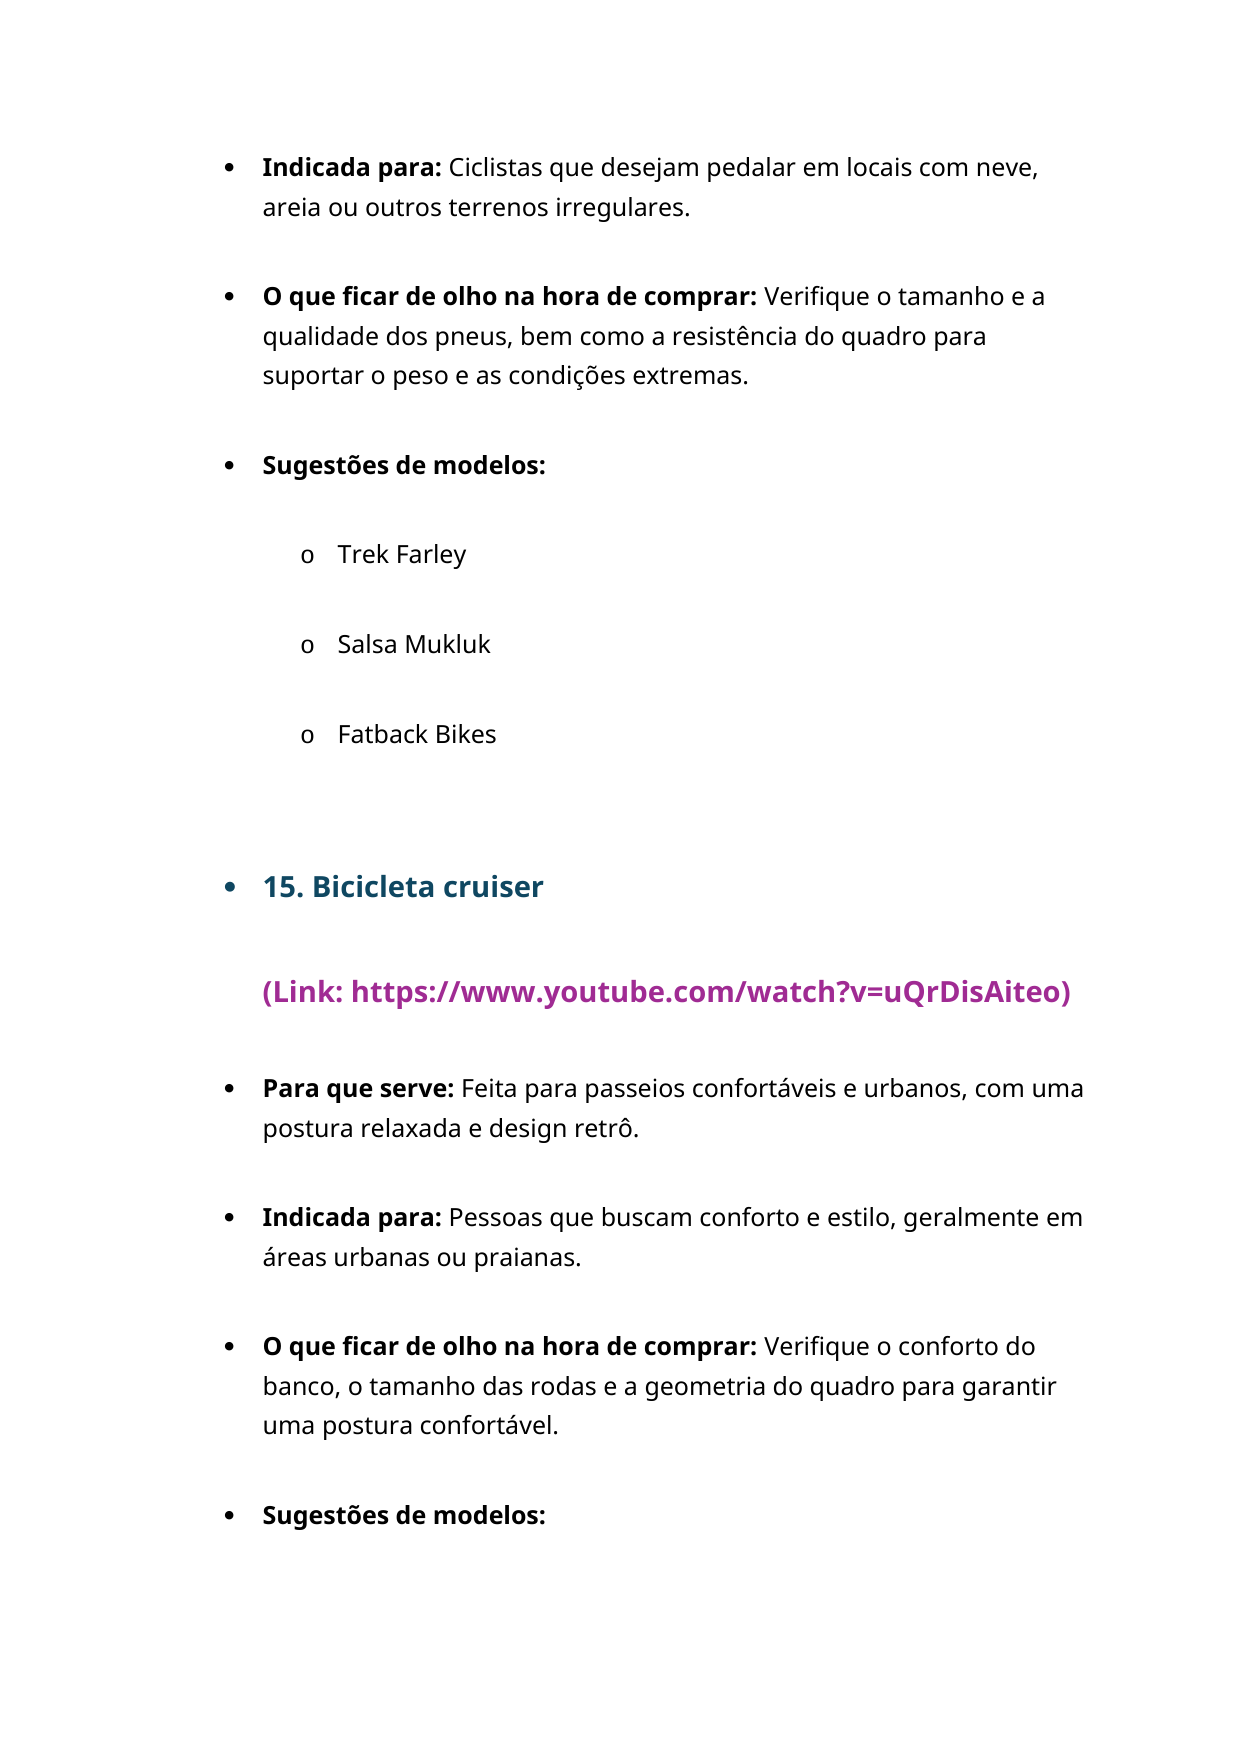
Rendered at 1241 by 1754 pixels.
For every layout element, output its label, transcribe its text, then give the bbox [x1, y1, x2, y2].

list Indicada para: Pessoas que buscam conforto e estilo, geralmente em áreas urbanas ou praianas. [225, 1200, 1090, 1273]
list Trek Farley [300, 537, 1090, 571]
list Para que serve: Feita para passeios confortáveis e urbanos, com uma postura relaxada e design retrô. [225, 1071, 1090, 1144]
list Fatback Bikes [300, 716, 1090, 751]
subtitle (Link: https://www.youtube.com/watch?v=uQrDisAiteo) [262, 971, 1090, 1011]
list Sugestões de modelos: [225, 447, 1090, 481]
list O que ficar de olho na hora de comprar: Verifique o conforto do banco, o tamanho das rodas e a geometria do quadro para garantir uma postura confortável. [225, 1329, 1090, 1442]
list 15. Bicicleta cruiser [225, 866, 1090, 906]
list Indicada para: Ciclistas que desejam pedalar em locais com neve, areia ou outros terrenos irregulares. [225, 150, 1090, 223]
list O que ficar de olho na hora de comprar: Verifique o tamanho e a qualidade dos pneus, bem como a resistência do quadro para suportar o peso e as condições extremas. [225, 279, 1090, 392]
list Salsa Mukluk [300, 627, 1090, 661]
list Sugestões de modelos: [225, 1497, 1090, 1531]
